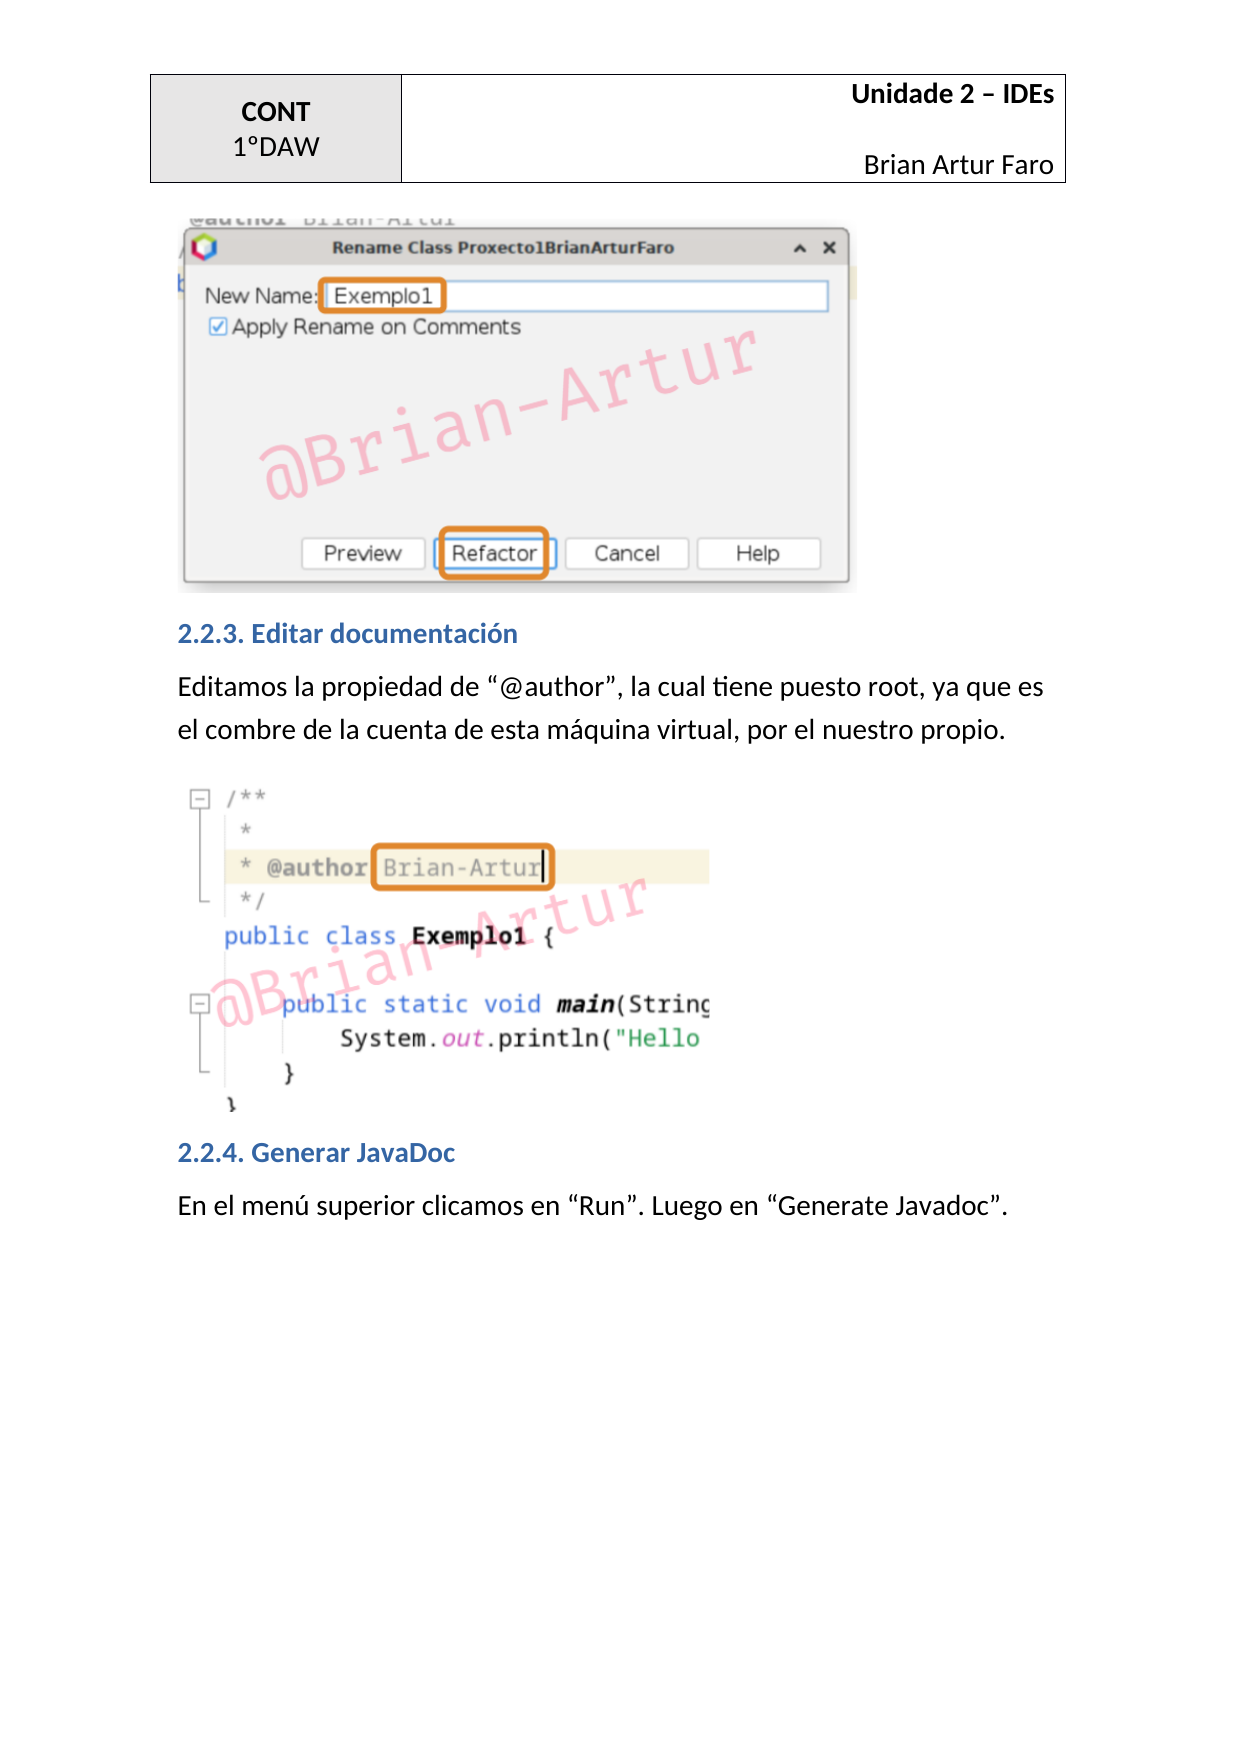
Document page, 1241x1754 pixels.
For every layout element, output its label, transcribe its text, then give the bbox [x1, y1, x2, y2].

subtitle 2.2.3. Editar documentación [177, 615, 1063, 650]
picture [177, 772, 710, 1112]
text Editamos la propiedad de “@author”, la cual tiene puesto root, ya que es el combre de la cuenta de esta máquina virtual, por el nuestro propio. [177, 668, 1063, 746]
subtitle 2.2.4. Generar JavaDoc [177, 1134, 1063, 1169]
text En el menú superior clicamos en “Run”. Luego en “Generate Javadoc”. [177, 1187, 1063, 1223]
picture [177, 218, 858, 593]
